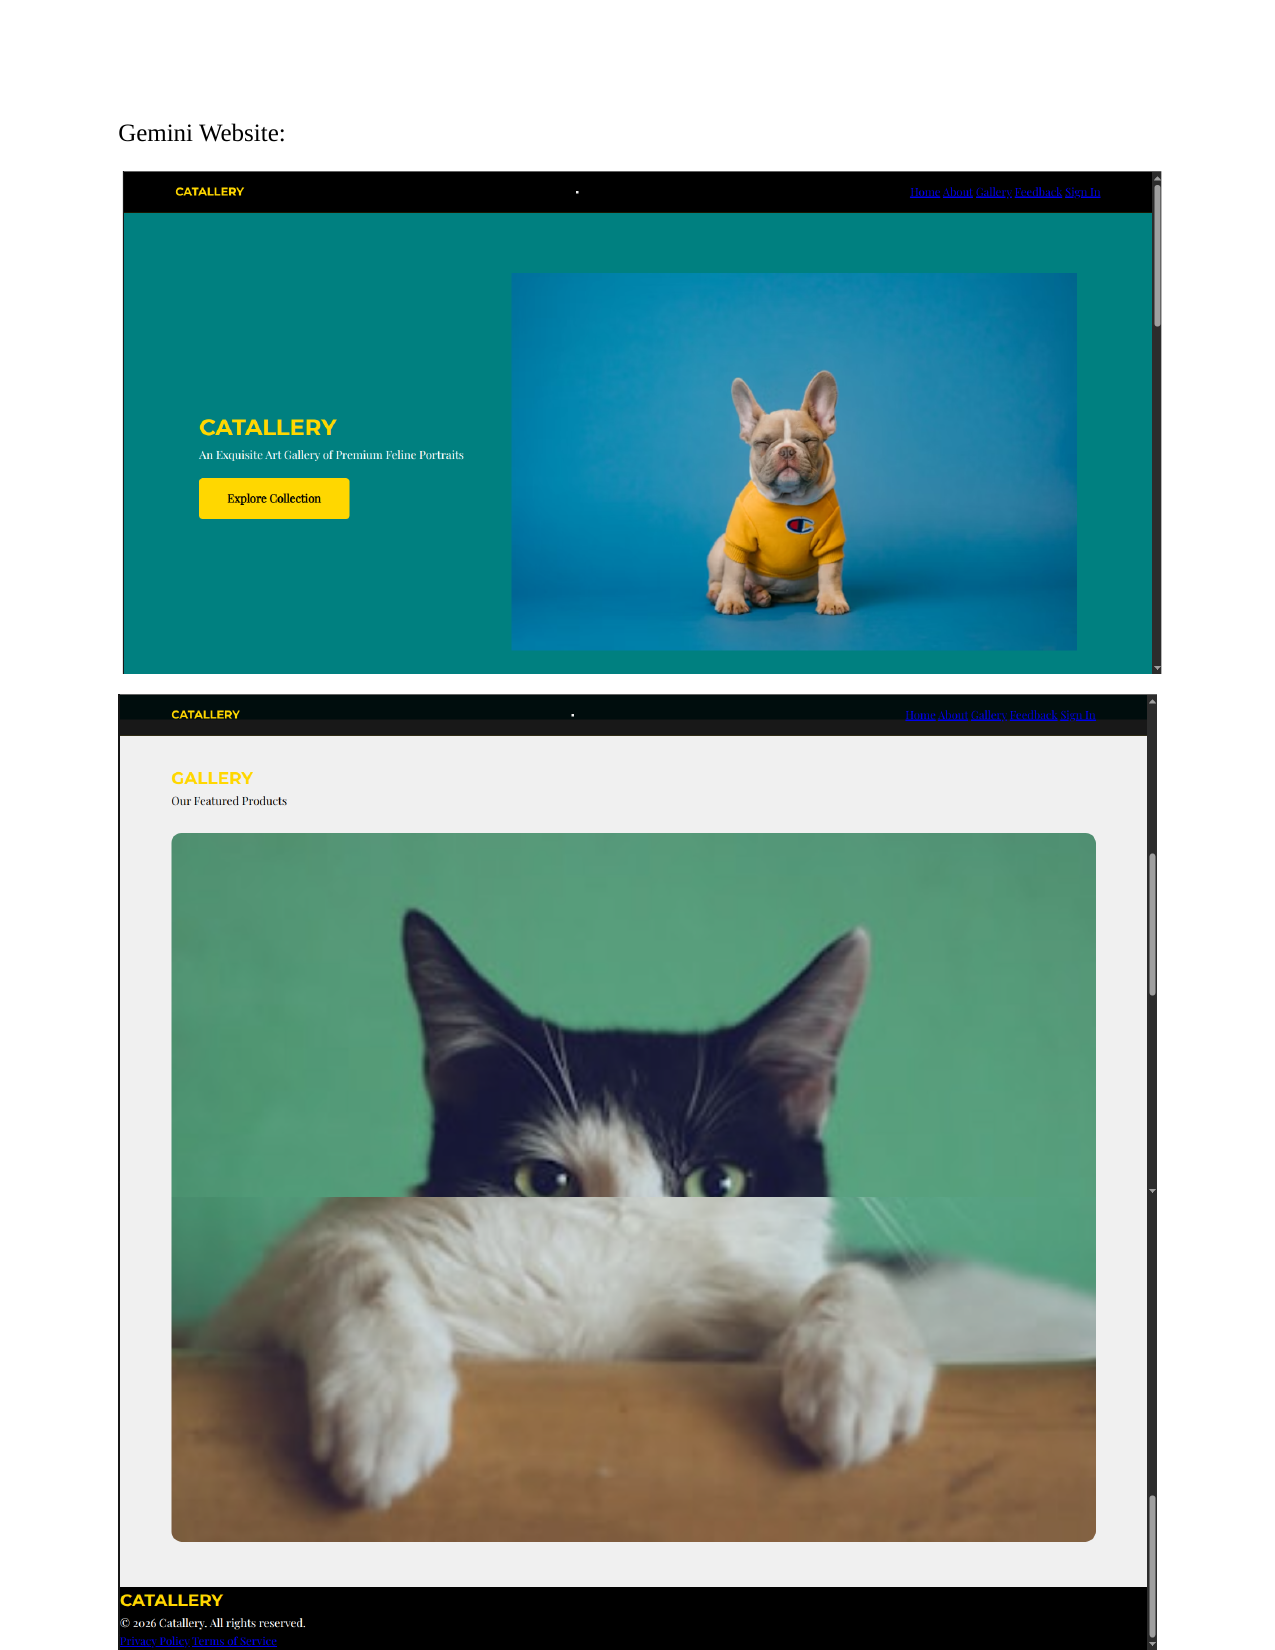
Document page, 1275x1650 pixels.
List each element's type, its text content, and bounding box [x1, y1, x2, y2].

picture [122, 171, 1162, 674]
text Gemini Website: [118, 118, 1157, 147]
picture [118, 694, 1157, 1650]
